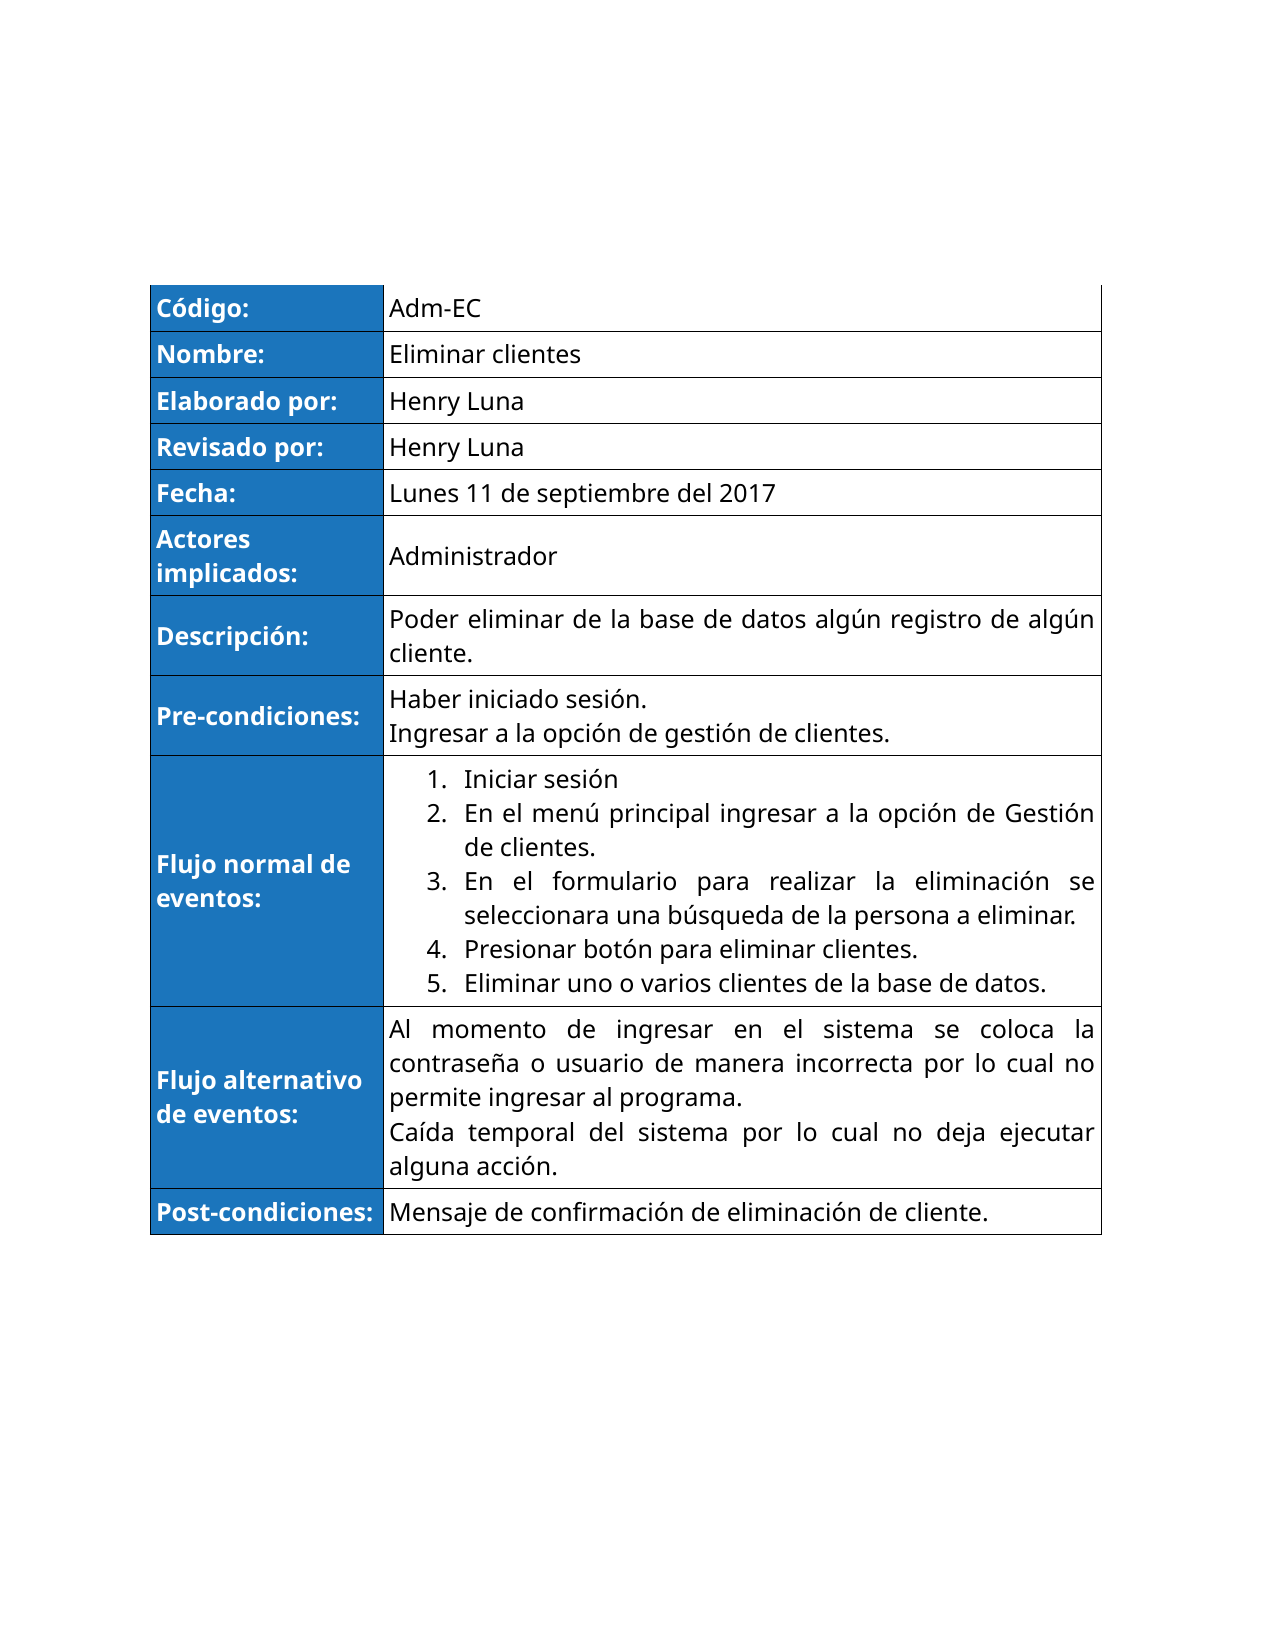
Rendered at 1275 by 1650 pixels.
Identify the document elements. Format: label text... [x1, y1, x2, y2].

table_cell Mensaje de confirmación de eliminación de cliente. [384, 1189, 1101, 1234]
table_cell Henry Luna [384, 424, 1101, 469]
table_cell Lunes 11 de septiembre del 2017 [384, 470, 1101, 515]
table_cell Pre-condiciones: [151, 676, 383, 755]
table_cell Henry Luna [384, 378, 1101, 423]
table_cell Descripción: [151, 596, 383, 675]
table_cell Nombre: [151, 332, 383, 377]
table_cell Fecha: [151, 470, 383, 515]
table_cell Al momento de ingresar en el sistema se coloca la contraseña o usuario de manera incorrecta por lo cual no permite ingresar al programa. Caída temporal del sistema por lo cual no deja ejecutar alguna acción. [384, 1007, 1101, 1188]
table_header Adm-EC [384, 285, 1101, 331]
table_cell Actores implicados: [151, 516, 383, 595]
table_cell Revisado por: [151, 424, 383, 469]
table_cell Post-condiciones: [151, 1189, 383, 1234]
table_cell Iniciar sesión En el menú principal ingresar a la opción de Gestión de clientes. En el formulario para realizar la eliminación se seleccionara una búsqueda de la persona a eliminar. Presionar botón para eliminar clientes. Eliminar uno o varios clientes de la base de datos. [384, 756, 1101, 1006]
table_cell Administrador [384, 516, 1101, 595]
table_cell Flujo normal de eventos: [151, 756, 383, 1006]
table_cell Eliminar clientes [384, 332, 1101, 377]
table_cell Flujo alternativo de eventos: [151, 1007, 383, 1188]
table_cell Haber iniciado sesión. Ingresar a la opción de gestión de clientes. [384, 676, 1101, 755]
table_cell Poder eliminar de la base de datos algún registro de algún cliente. [384, 596, 1101, 675]
table_header Código: [151, 285, 383, 331]
table_cell Elaborado por: [151, 378, 383, 423]
